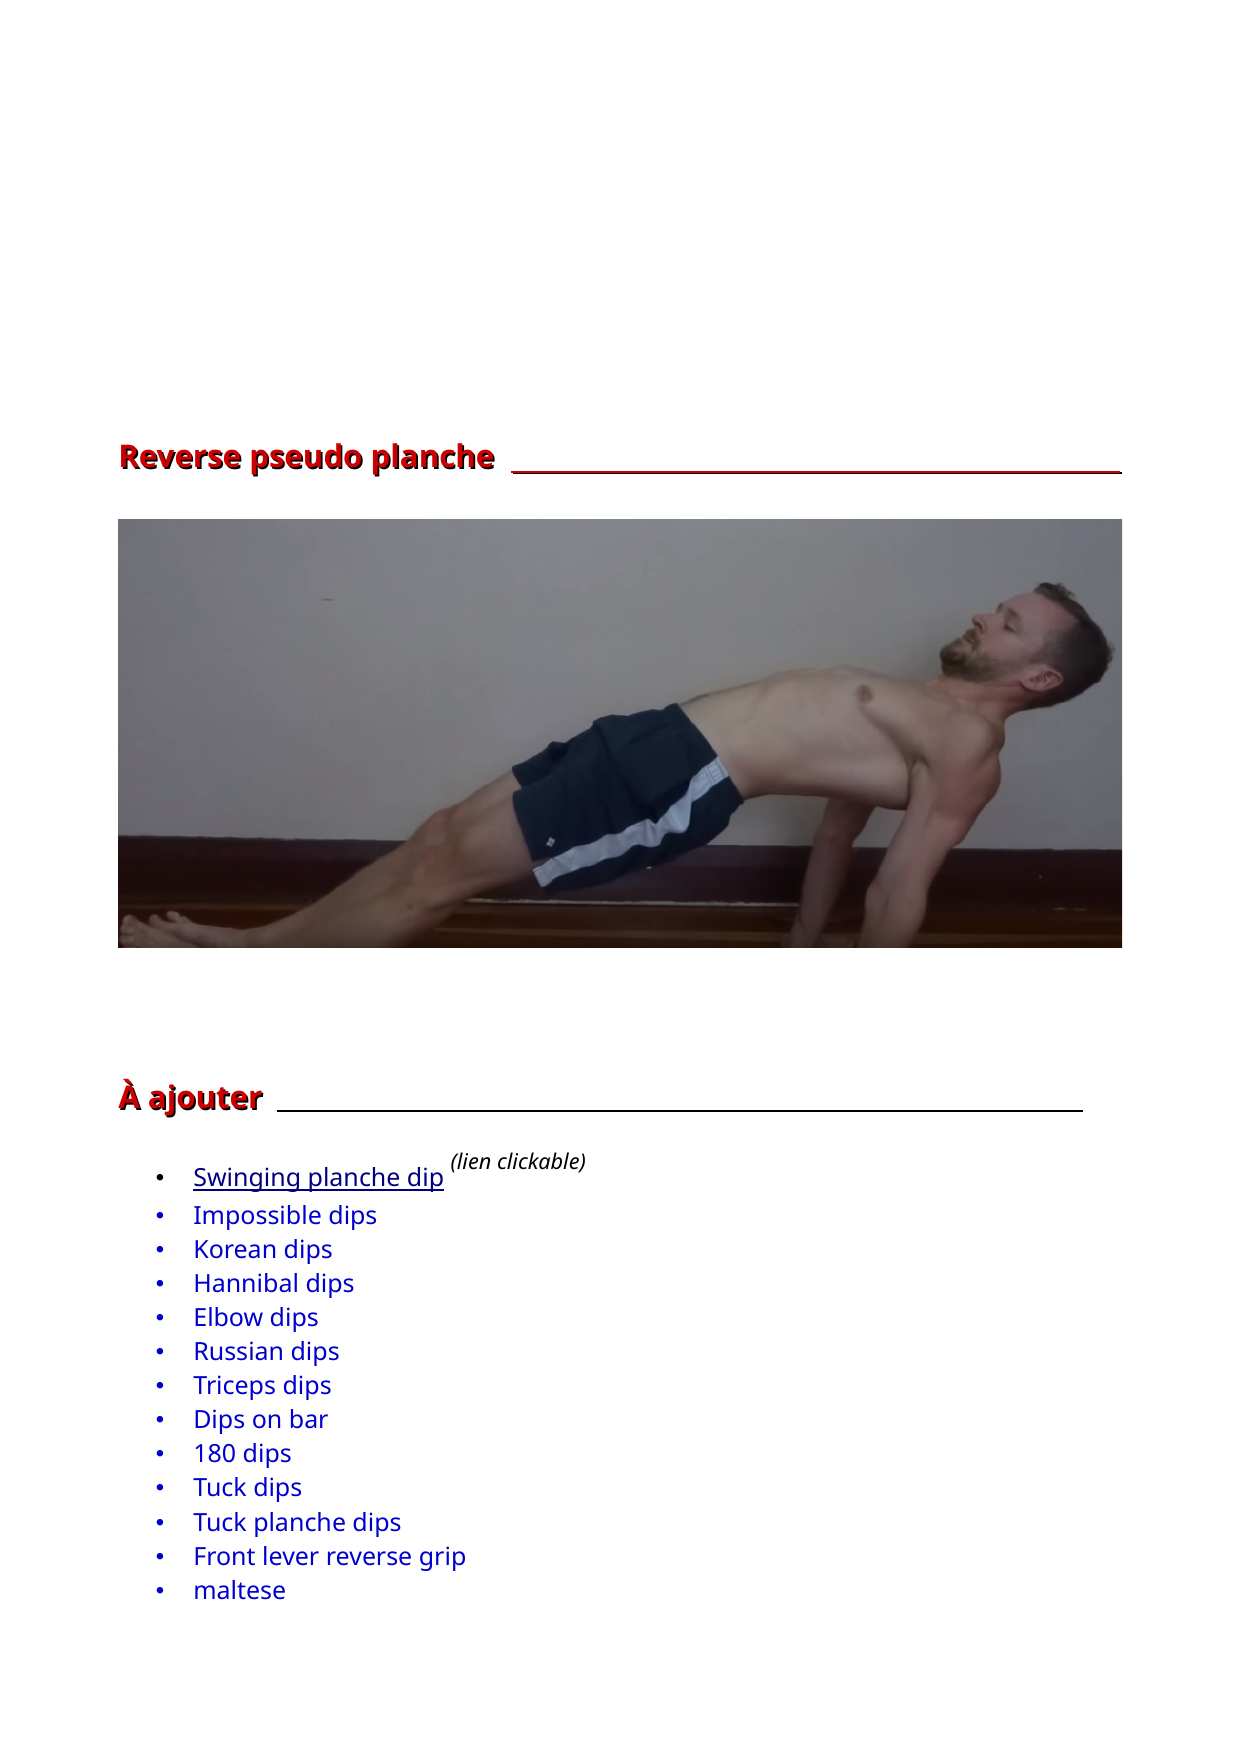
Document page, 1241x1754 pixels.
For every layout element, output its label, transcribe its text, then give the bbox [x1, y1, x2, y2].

list Tuck dips [156, 1470, 1122, 1504]
list Korean dips [156, 1232, 1122, 1266]
list Elbow dips [156, 1300, 1122, 1334]
list Triceps dips [156, 1368, 1122, 1402]
list Tuck planche dips [156, 1504, 1122, 1538]
text À ajouter [118, 1075, 1122, 1118]
list Impossible dips [156, 1198, 1122, 1232]
list Hannibal dips [156, 1266, 1122, 1300]
text Reverse pseudo planche [118, 434, 1122, 477]
picture [118, 519, 1123, 948]
list Dips on bar [156, 1402, 1122, 1436]
list maltese [156, 1572, 1122, 1606]
list Russian dips [156, 1334, 1122, 1368]
list Front lever reverse grip [156, 1538, 1122, 1572]
list Swinging planche dip (lien clickable) [156, 1147, 1122, 1198]
list 180 dips [156, 1436, 1122, 1470]
